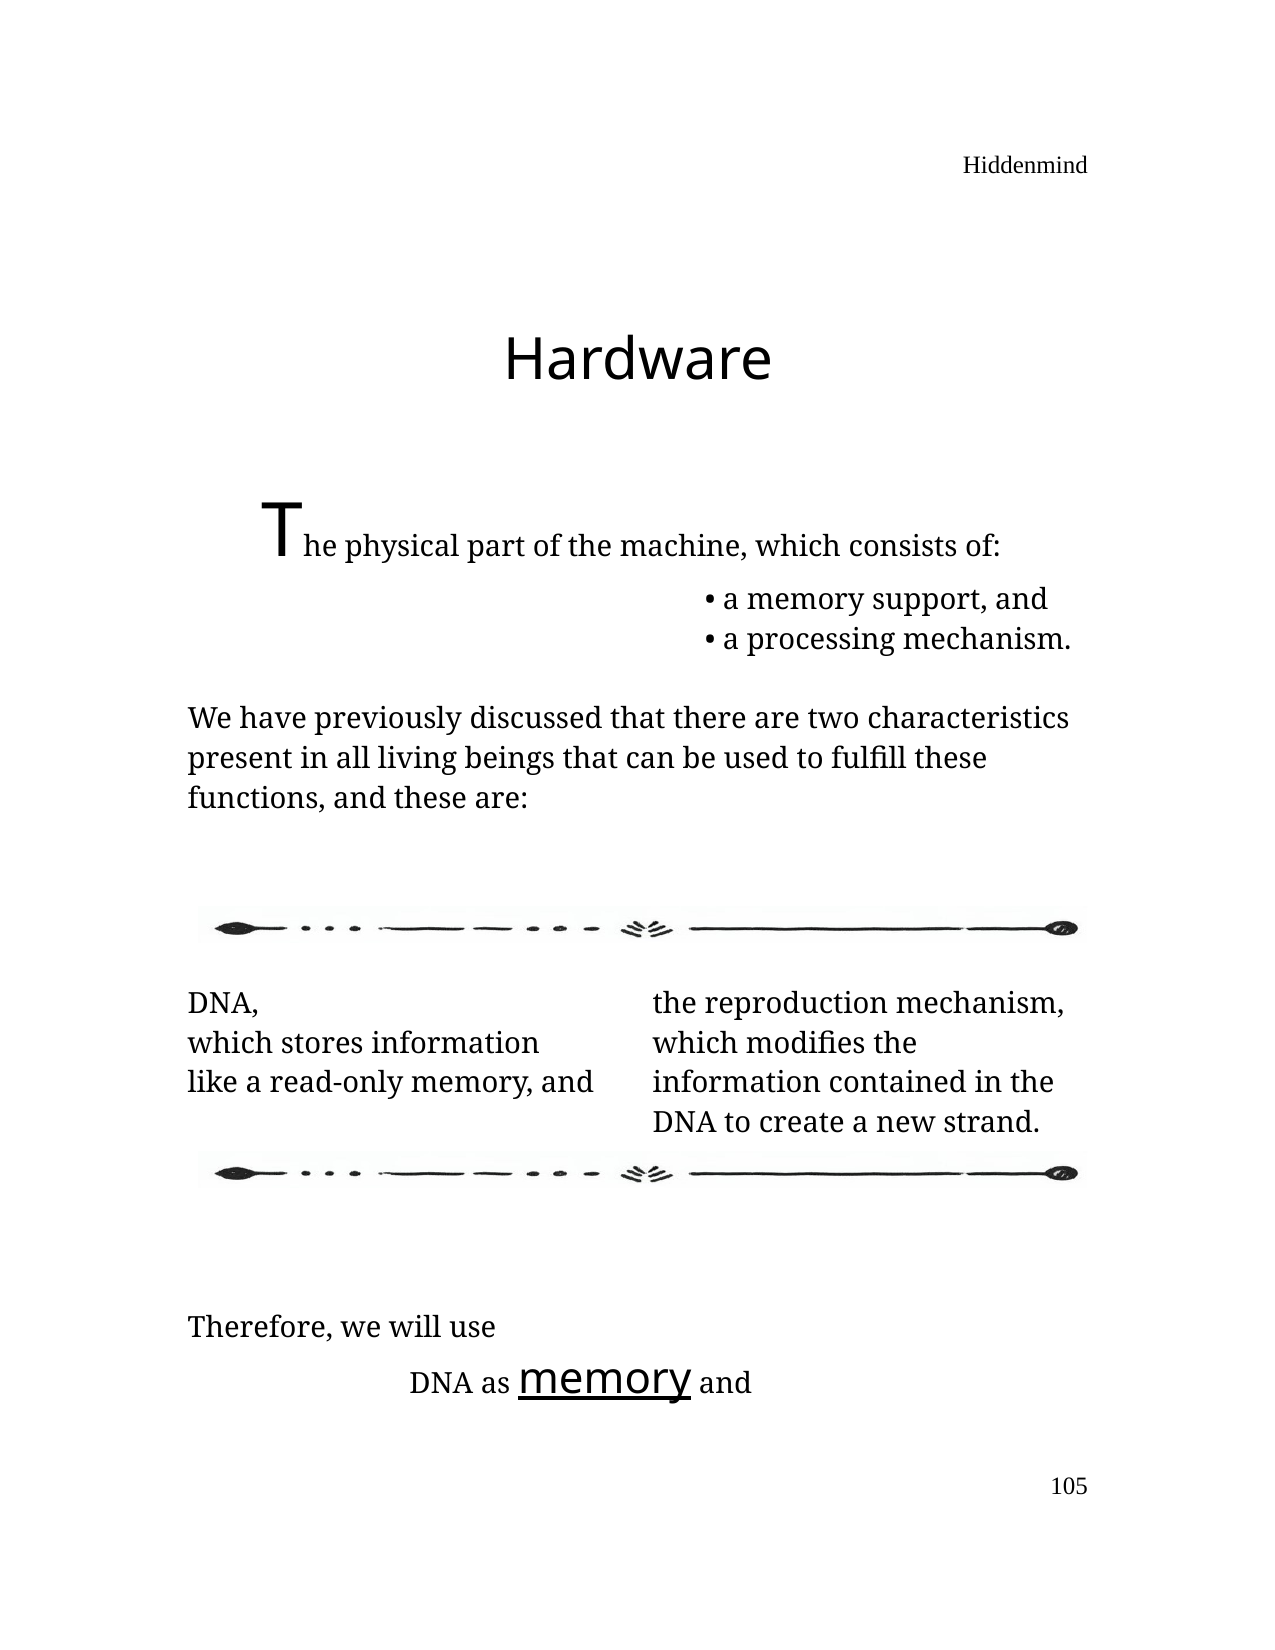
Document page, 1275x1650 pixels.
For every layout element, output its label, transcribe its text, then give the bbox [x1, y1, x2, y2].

text • a memory support, and [187, 578, 1087, 618]
text which modifies the information contained in the DNA to create a new strand. [652, 1022, 1087, 1141]
text DNA as memory and [187, 1346, 1087, 1406]
text We have previously discussed that there are two characteristics present in all living beings that can be used to fulfill these functions, and these are: [187, 698, 1087, 817]
picture [198, 1151, 1088, 1188]
text Therefore, we will use [187, 1307, 1087, 1346]
picture [198, 906, 1088, 943]
text the reproduction mechanism, [652, 982, 1087, 1022]
text The physical part of the machine, which consists of: [187, 476, 1087, 578]
text like a read-only memory, and [187, 1062, 622, 1101]
text • a processing mechanism. [187, 618, 1087, 658]
text DNA, [187, 982, 622, 1022]
text which stores information [187, 1022, 622, 1062]
